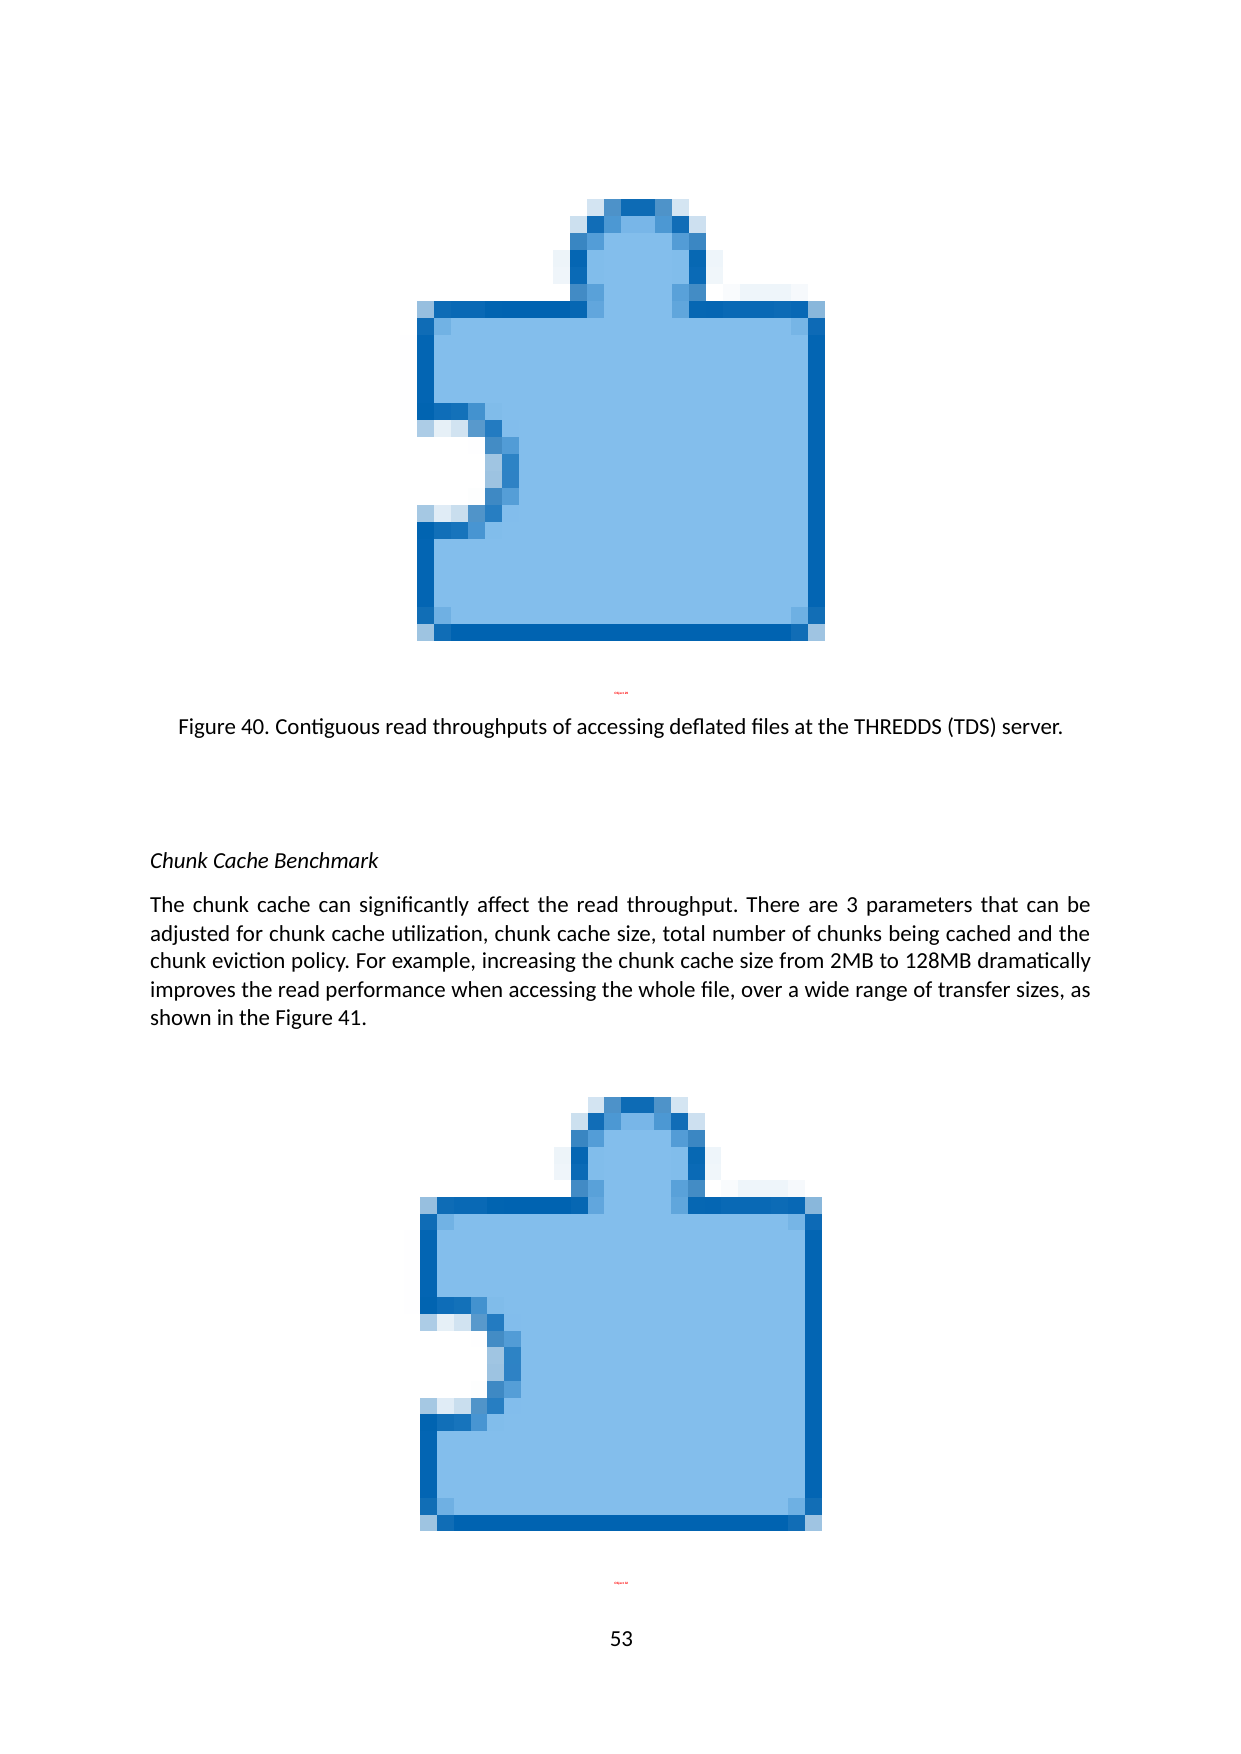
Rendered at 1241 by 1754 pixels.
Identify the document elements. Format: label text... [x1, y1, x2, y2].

text Figure 40. Contiguous read throughputs of accessing deflated files at the THREDDS (TDS) server. [150, 712, 1092, 740]
text The chunk cache can significantly affect the read throughput. There are 3 parameters that can be adjusted for chunk cache utilization, chunk cache size, total number of chunks being cached and the chunk eviction policy. For example, increasing the chunk cache size from 2MB to 128MB dramatically improves the read performance when accessing the whole file, over a wide range of transfer sizes, as shown in the Figure 41. [150, 891, 1092, 1031]
text Chunk Cache Benchmark [150, 846, 1092, 874]
